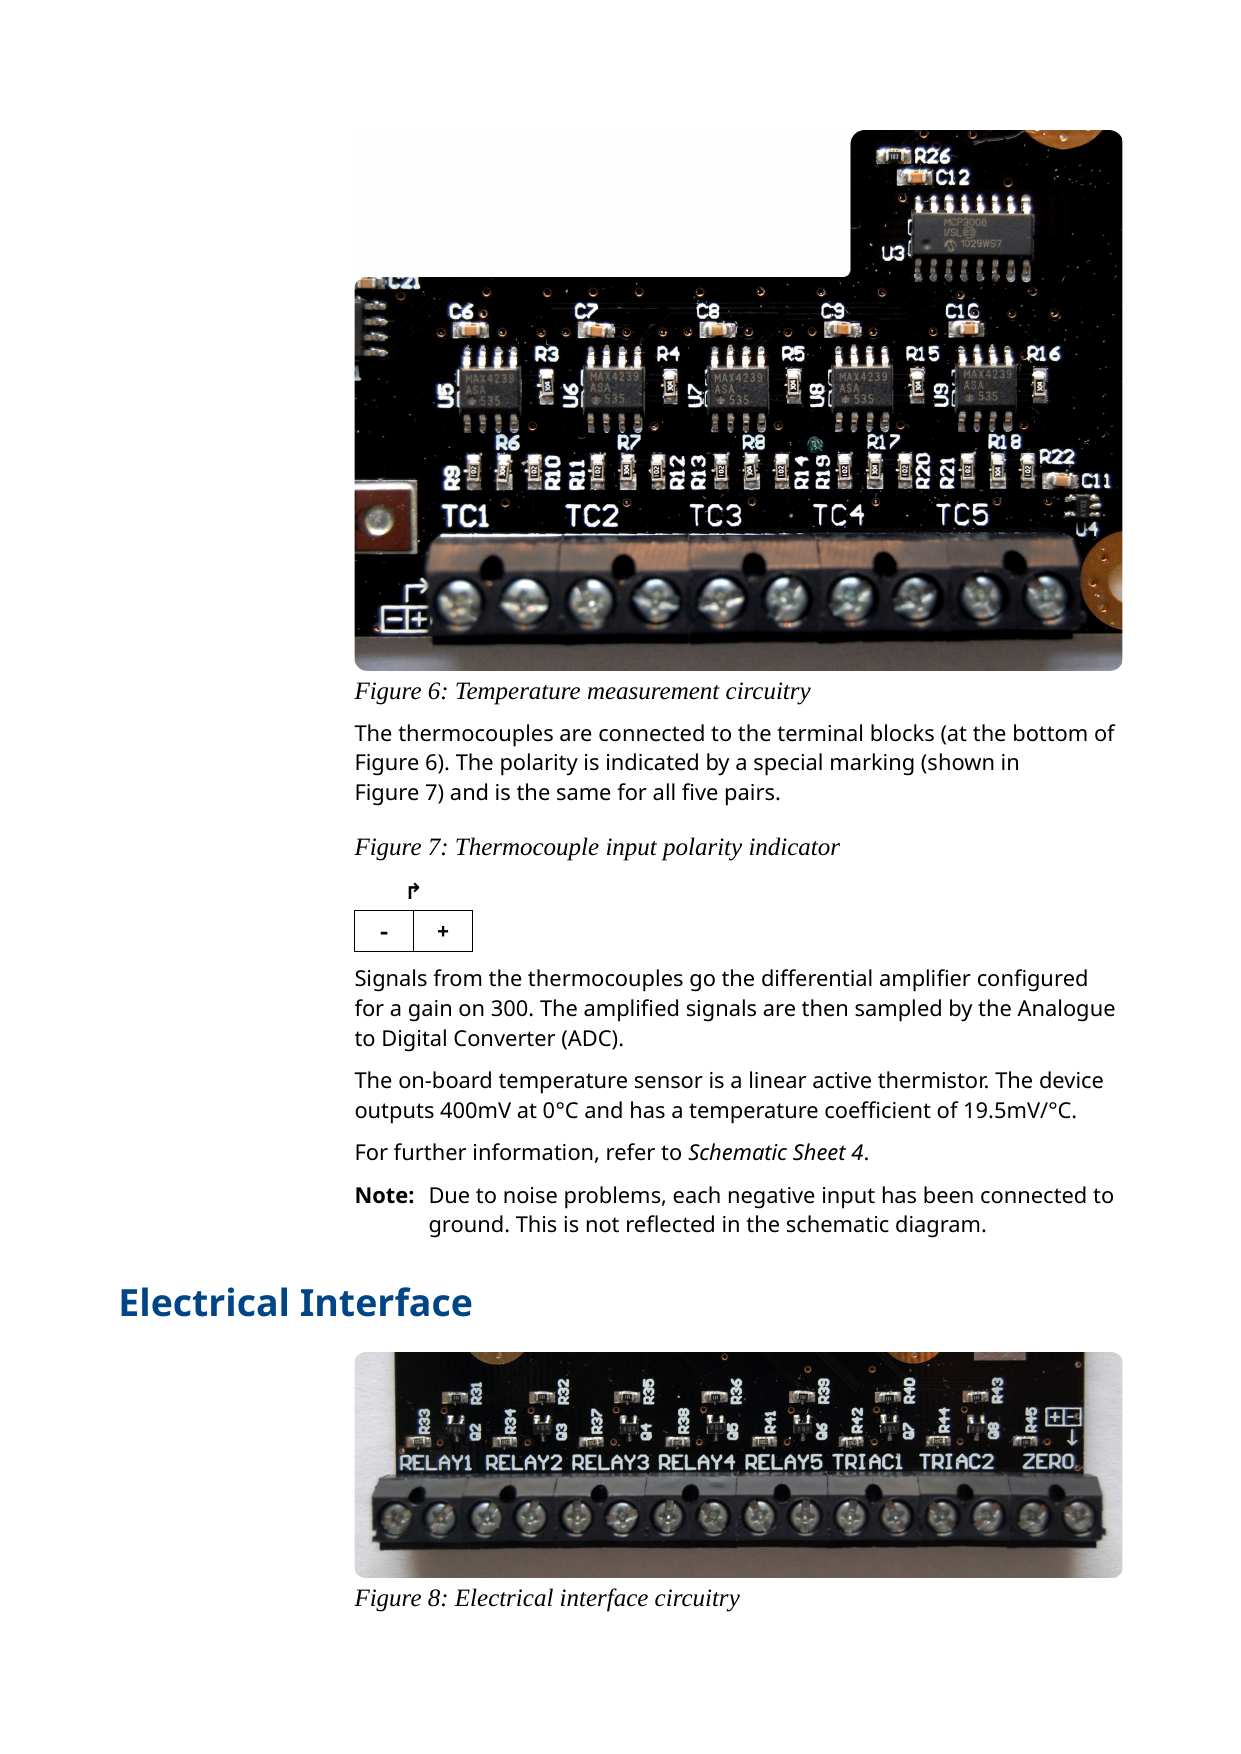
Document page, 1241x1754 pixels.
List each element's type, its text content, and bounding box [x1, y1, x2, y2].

text Signals from the thermocouples go the differential amplifier configured for a gain on 300. The amplified signals are then sampled by the Analogue to Digital Converter (ADC). [354, 963, 1122, 1053]
table_cell + [414, 911, 472, 951]
text The thermocouples are connected to the terminal blocks (at the bottom of Figure 6). The polarity is indicated by a special marking (shown in Figure 7) and is the same for all five pairs. [354, 717, 1122, 807]
subtitle Electrical Interface [118, 1277, 1122, 1328]
table_cell - [355, 911, 413, 951]
text Figure 6: Temperature measurement circuitry [354, 671, 1122, 705]
text Figure 7: Thermocouple input polarity indicator [354, 832, 1122, 861]
text Figure 8: Electrical interface circuitry [354, 1578, 1122, 1612]
text The on-board temperature sensor is a linear active thermistor. The device outputs 400mV at 0°C and has a temperature coefficient of 19.5mV/°C. [354, 1065, 1122, 1125]
text Note: Due to noise problems, each negative input has been connected to ground. This is not reflected in the schematic diagram. [354, 1179, 1122, 1239]
picture [354, 130, 1123, 671]
text For further information, refer to Schematic Sheet 4. [354, 1137, 1122, 1167]
table_header ↱ [354, 873, 472, 910]
picture [354, 1352, 1123, 1578]
